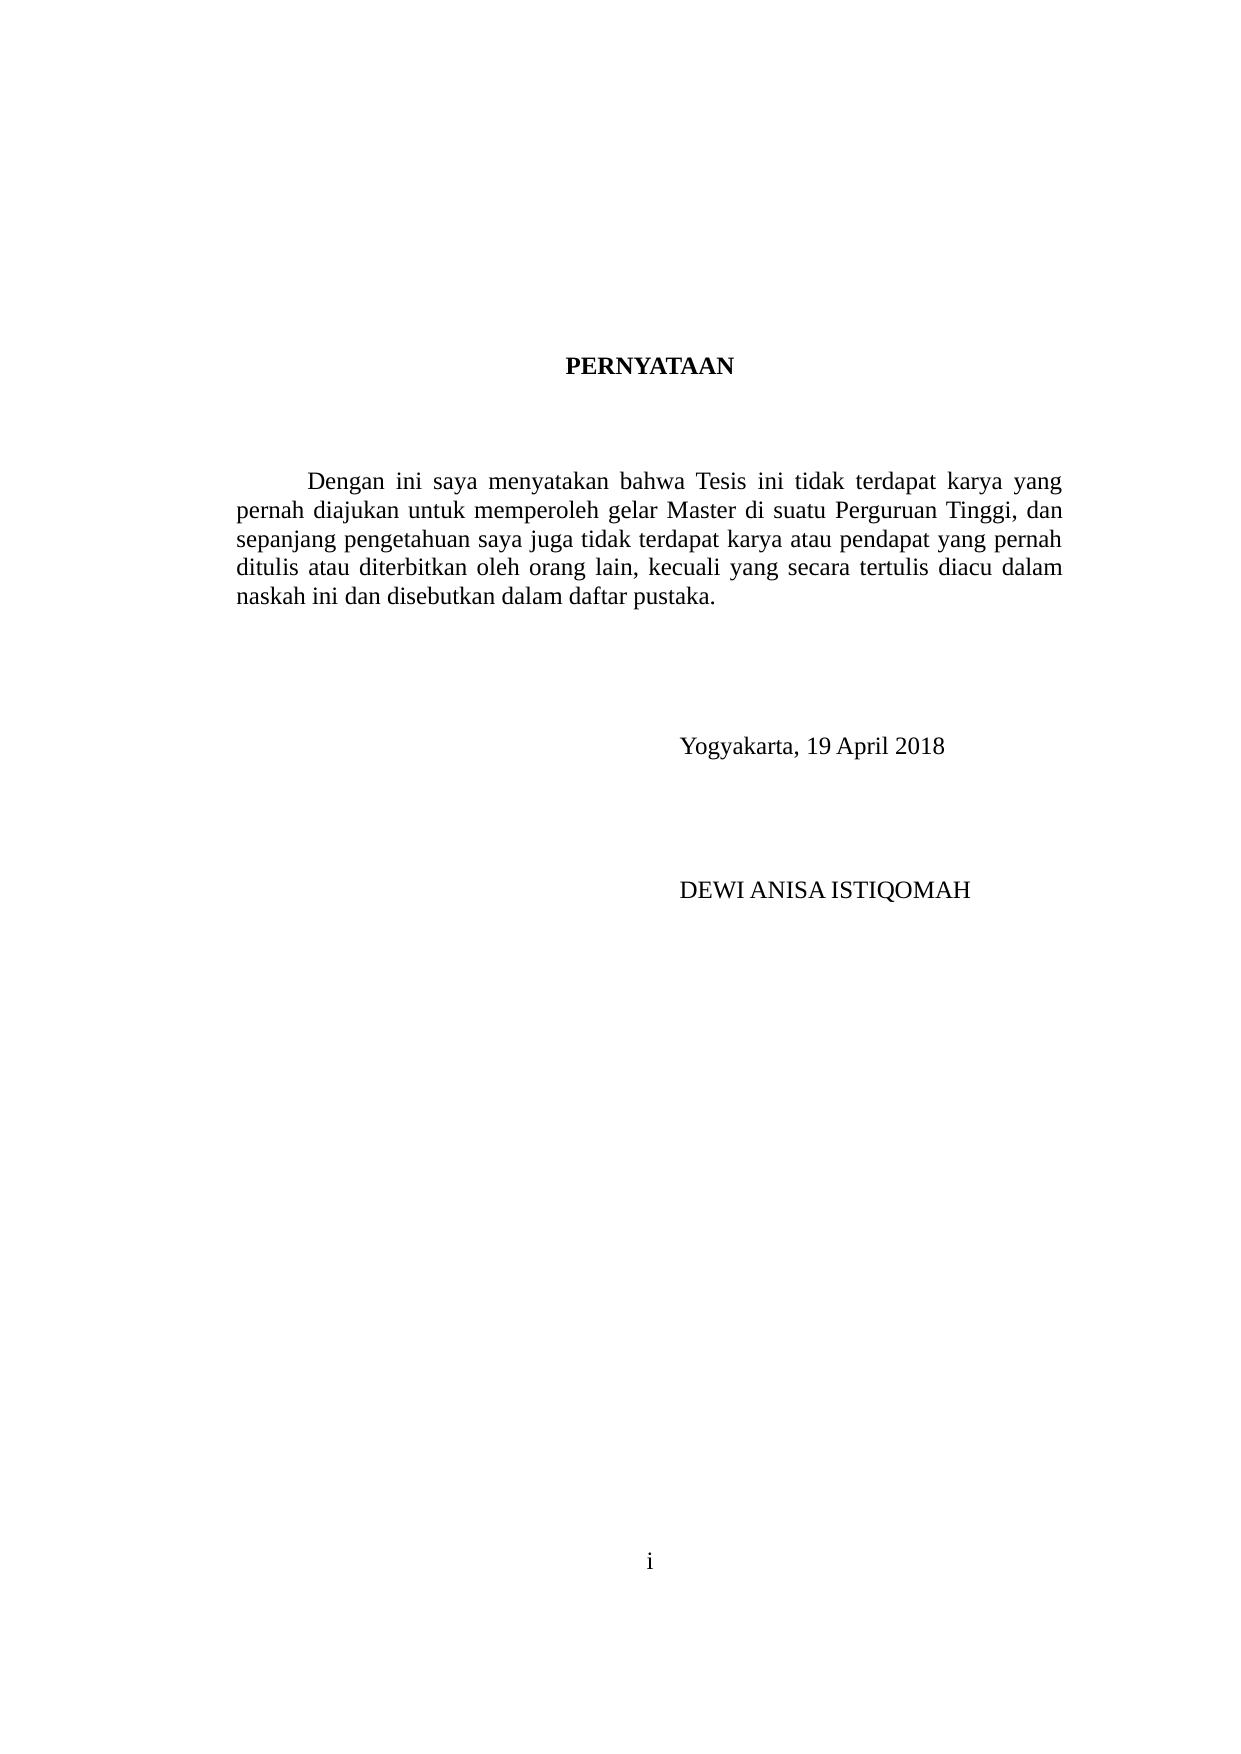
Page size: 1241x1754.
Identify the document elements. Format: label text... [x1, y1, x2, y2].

text Yogyakarta, 19 April 2018 [236, 731, 1063, 760]
text Dengan ini saya menyatakan bahwa Tesis ini tidak terdapat karya yang pernah diajukan untuk memperoleh gelar Master di suatu Perguruan Tinggi, dan sepanjang pengetahuan saya juga tidak terdapat karya atau pendapat yang pernah ditulis atau diterbitkan oleh orang lain, kecuali yang secara tertulis diacu dalam naskah ini dan disebutkan dalam daftar pustaka. [236, 466, 1063, 610]
text PERNYATAAN [236, 351, 1063, 380]
text DEWI ANISA ISTIQOMAH [236, 875, 1063, 903]
